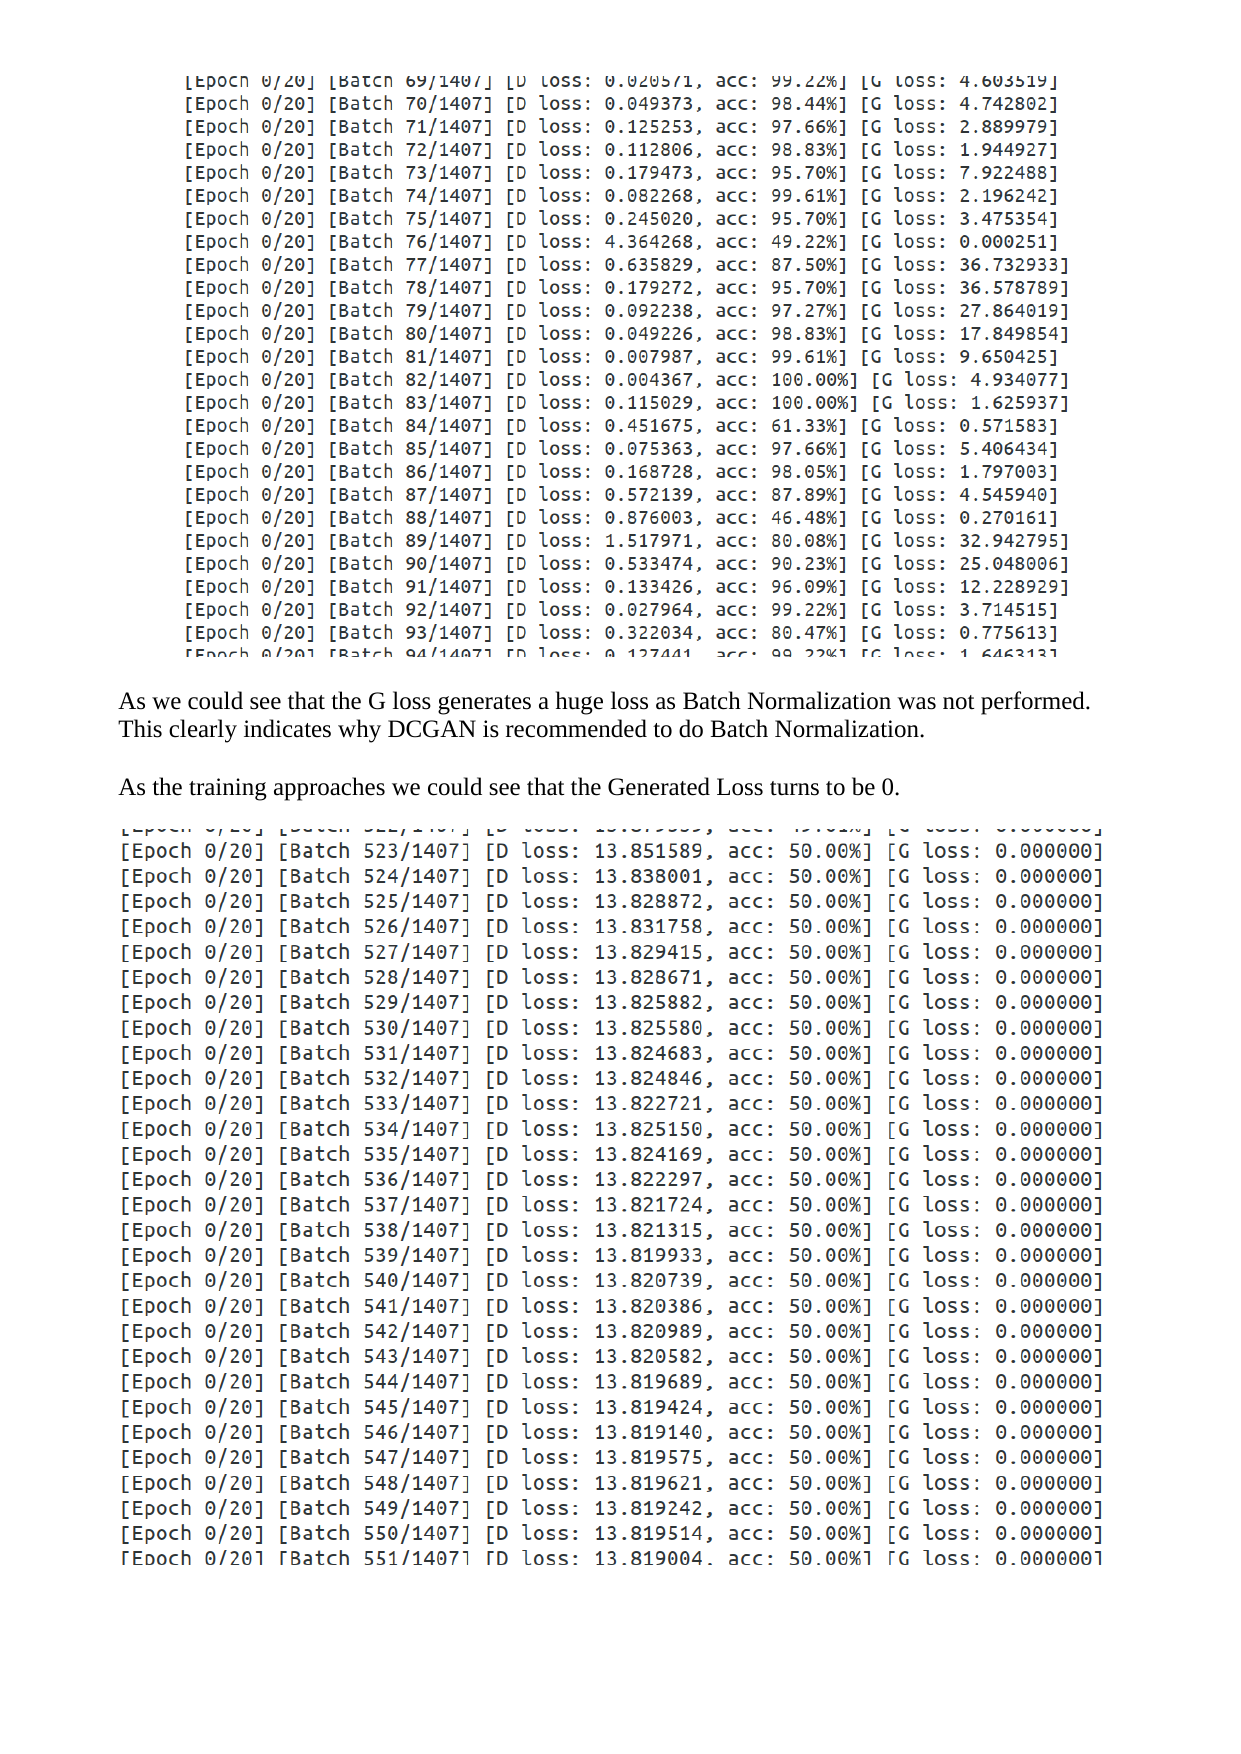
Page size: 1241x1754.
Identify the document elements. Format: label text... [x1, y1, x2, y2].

picture [118, 829, 1123, 1565]
picture [184, 76, 1085, 657]
text As the training approaches we could see that the Generated Loss turns to be 0. [118, 772, 1122, 801]
text As we could see that the G loss generates a huge loss as Batch Normalization was not performed. This clearly indicates why DCGAN is recommended to do Batch Normalization. [118, 686, 1122, 743]
